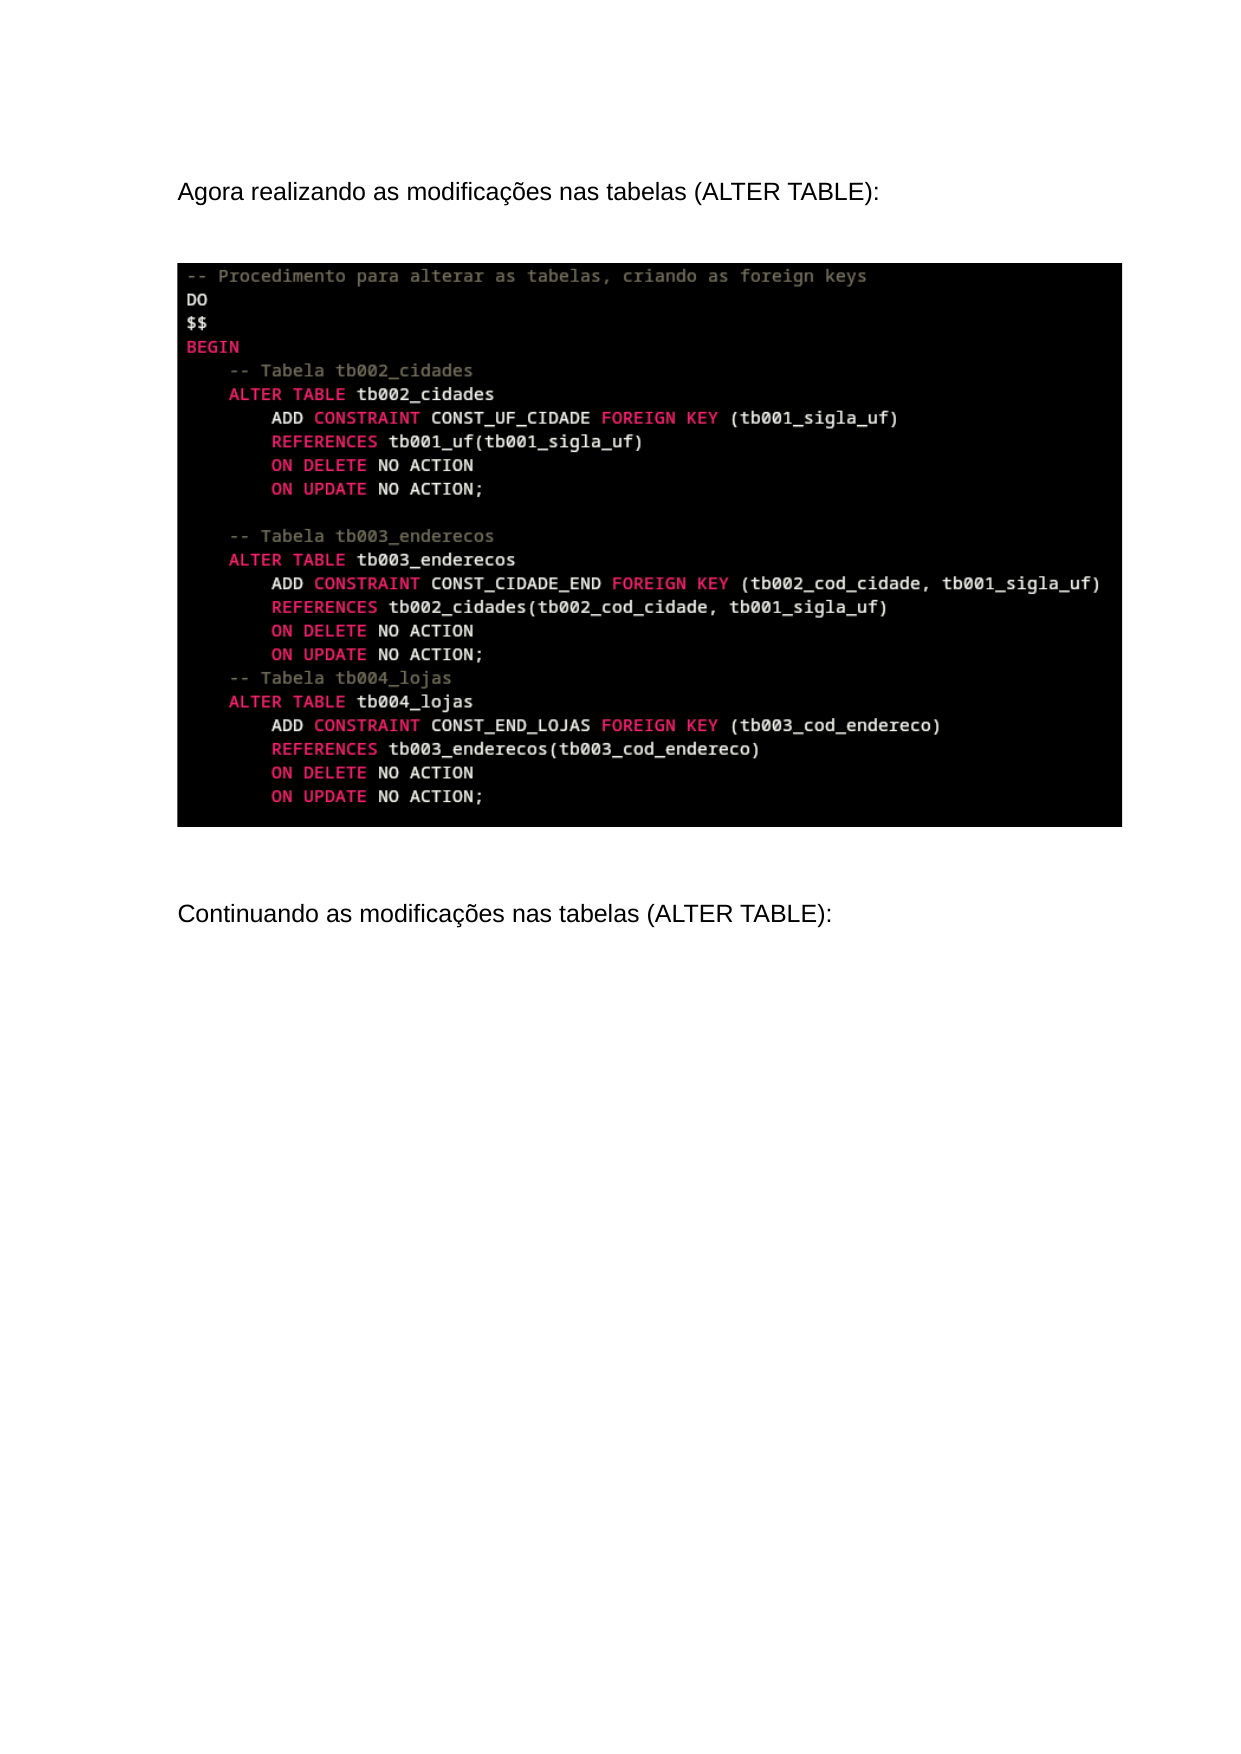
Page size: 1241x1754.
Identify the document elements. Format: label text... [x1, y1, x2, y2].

text Agora realizando as modificações nas tabelas (ALTER TABLE): [177, 177, 1122, 206]
picture [177, 263, 1123, 827]
text Continuando as modificações nas tabelas (ALTER TABLE): [177, 899, 1122, 927]
